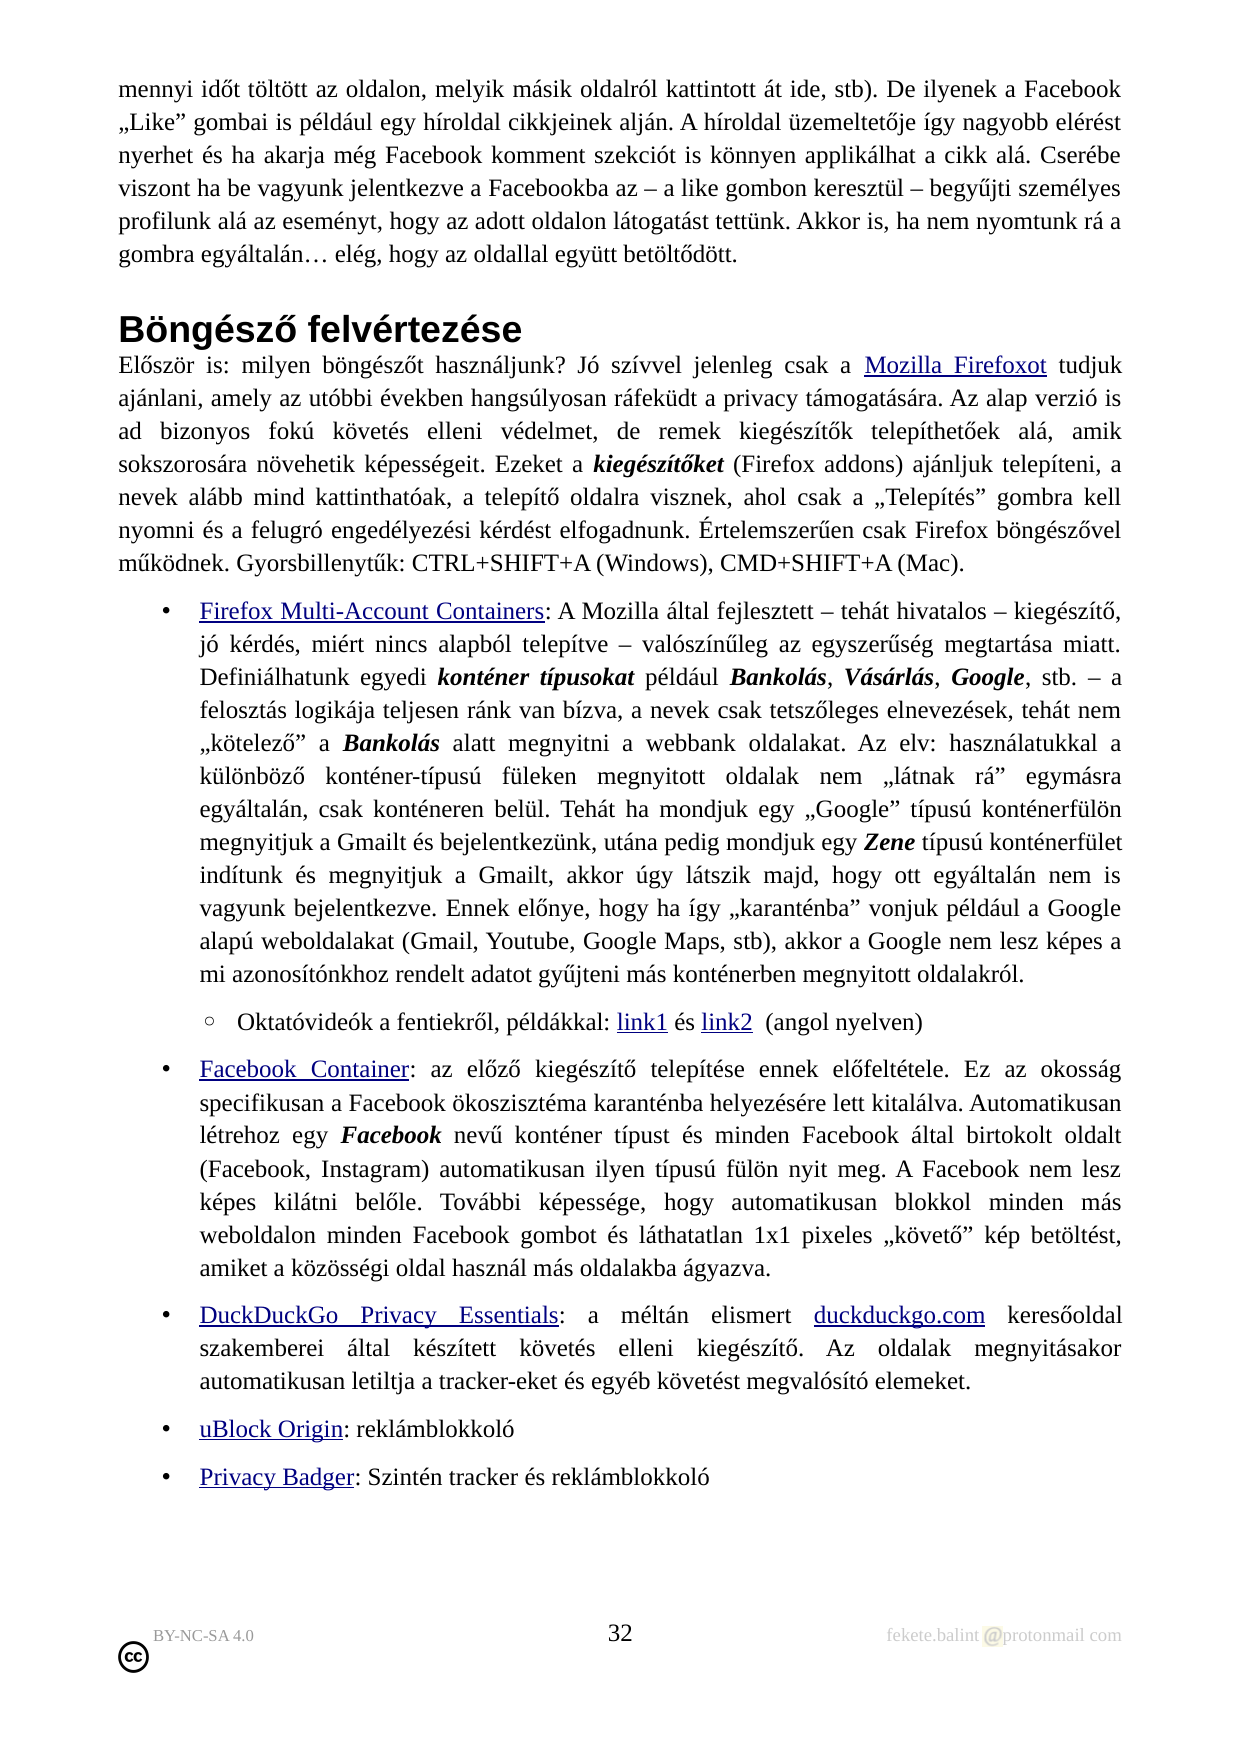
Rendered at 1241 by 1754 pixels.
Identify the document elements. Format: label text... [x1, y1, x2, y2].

picture [982, 1626, 1003, 1647]
list Firefox Multi-Account Containers: A Mozilla által fejlesztett – tehát hivatalos – kiegészítő, jó kérdés, miért nincs alapból telepítve – valószínűleg az egyszerűség megtartása miatt. Definiálhatunk egyedi konténer típusokat például Bankolás, Vásárlás, Google, stb. – a felosztás logikája teljesen ránk van bízva, a nevek csak tetszőleges elnevezések, tehát nem „kötelező” a Bankolás alatt megnyitni a webbank oldalakat. Az elv: használatukkal a különböző konténer-típusú füleken megnyitott oldalak nem „látnak rá” egymásra egyáltalán, csak konténeren belül. Tehát ha mondjuk egy „Google” típusú konténerfülön megnyitjuk a Gmailt és bejelentkezünk, utána pedig mondjuk egy Zene típusú konténerfület indítunk és megnyitjuk a Gmailt, akkor úgy látszik majd, hogy ott egyáltalán nem is vagyunk bejelentkezve. Ennek előnye, hogy ha így „karanténba” vonjuk például a Google alapú weboldalakat (Gmail, Youtube, Google Maps, stb), akkor a Google nem lesz képes a mi azonosítónkhoz rendelt adatot gyűjteni más konténerben megnyitott oldalakról. [162, 596, 1122, 988]
picture [118, 1641, 149, 1673]
list Oktatóvideók a fentiekről, példákkal: link1 és link2 (angol nyelven) [199, 1007, 1122, 1036]
list Privacy Badger: Szintén tracker és reklámblokkoló [162, 1462, 1122, 1490]
text Először is: milyen böngészőt használjunk? Jó szívvel jelenleg csak a Mozilla Firefoxot tudjuk ajánlani, amely az utóbbi években hangsúlyosan ráfeküdt a privacy támogatására. Az alap verzió is ad bizonyos fokú követés elleni védelmet, de remek kiegészítők telepíthetőek alá, amik sokszorosára növehetik képességeit. Ezeket a kiegészítőket (Firefox addons) ajánljuk telepíteni, a nevek alább mind kattinthatóak, a telepítő oldalra visznek, ahol csak a „Telepítés” gombra kell nyomni és a felugró engedélyezési kérdést elfogadnunk. Értelemszerűen csak Firefox böngészővel működnek. Gyorsbillenytűk: CTRL+SHIFT+A (Windows), CMD+SHIFT+A (Mac). [118, 350, 1122, 577]
list uBlock Origin: reklámblokkoló [162, 1414, 1122, 1443]
subtitle Böngésző felvértezése [118, 307, 1122, 350]
text mennyi időt töltött az oldalon, melyik másik oldalról kattintott át ide, stb). De ilyenek a Facebook „Like” gombai is például egy híroldal cikkjeinek alján. A híroldal üzemeltetője így nagyobb elérést nyerhet és ha akarja még Facebook komment szekciót is könnyen applikálhat a cikk alá. Cserébe viszont ha be vagyunk jelentkezve a Facebookba az – a like gombon keresztül – begyűjti személyes profilunk alá az eseményt, hogy az adott oldalon látogatást tettünk. Akkor is, ha nem nyomtunk rá a gombra egyáltalán… elég, hogy az oldallal együtt betöltődött. [118, 74, 1122, 268]
list Facebook Container: az előző kiegészítő telepítése ennek előfeltétele. Ez az okosság specifikusan a Facebook ökoszisztéma karanténba helyezésére lett kitalálva. Automatikusan létrehoz egy Facebook nevű konténer típust és minden Facebook által birtokolt oldalt (Facebook, Instagram) automatikusan ilyen típusú fülön nyit meg. A Facebook nem lesz képes kilátni belőle. További képessége, hogy automatikusan blokkol minden más weboldalon minden Facebook gombot és láthatatlan 1x1 pixeles „követő” kép betöltést, amiket a közösségi oldal használ más oldalakba ágyazva. [162, 1054, 1122, 1281]
list DuckDuckGo Privacy Essentials: a méltán elismert duckduckgo.com keresőoldal szakemberei által készített követés elleni kiegészítő. Az oldalak megnyitásakor automatikusan letiltja a tracker-eket és egyéb követést megvalósító elemeket. [162, 1300, 1122, 1395]
